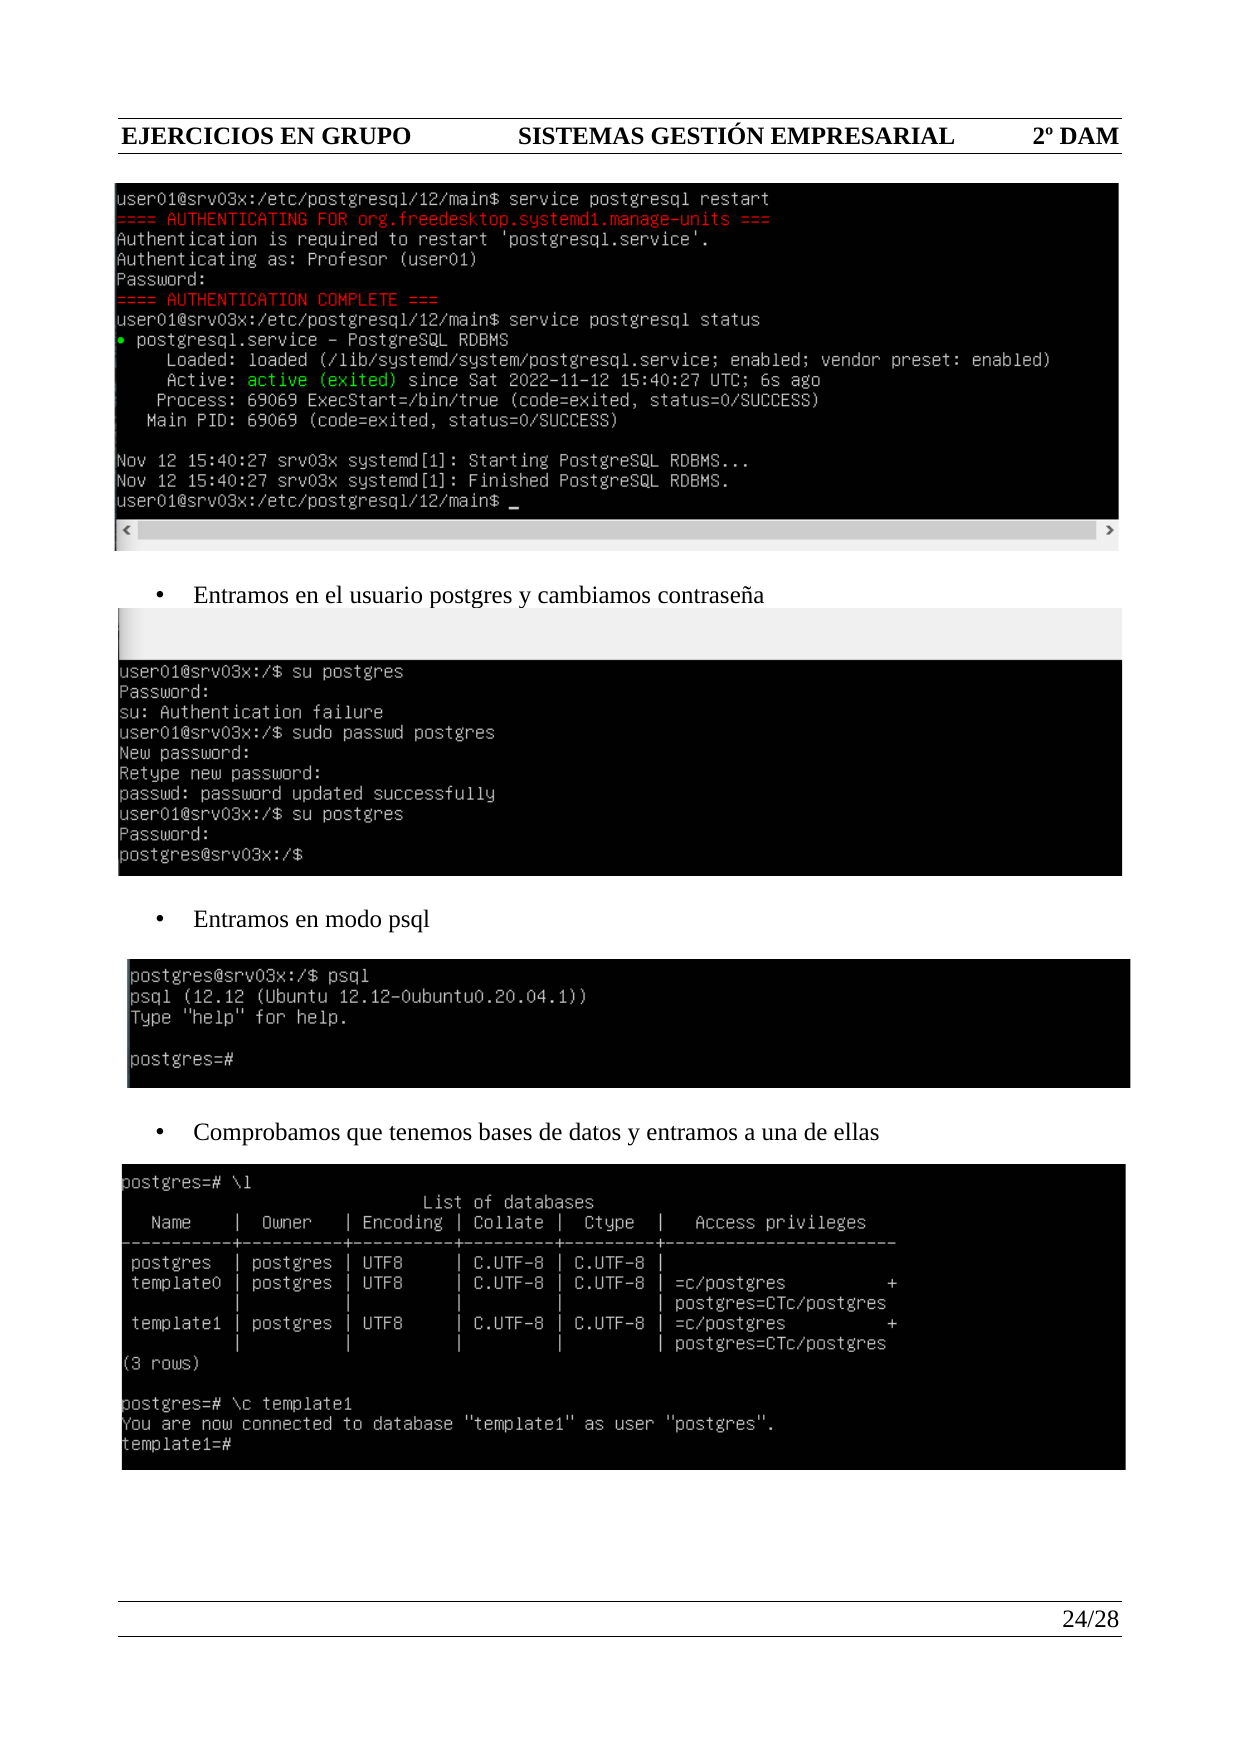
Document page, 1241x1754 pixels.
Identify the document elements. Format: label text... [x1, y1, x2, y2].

picture [121, 1164, 1126, 1470]
picture [126, 959, 1131, 1088]
list Entramos en el usuario postgres y cambiamos contraseña [156, 580, 1122, 608]
list Entramos en modo psql [156, 904, 1122, 933]
list Comprobamos que tenemos bases de datos y entramos a una de ellas [156, 1117, 1122, 1145]
picture [114, 183, 1119, 551]
picture [118, 608, 1123, 876]
